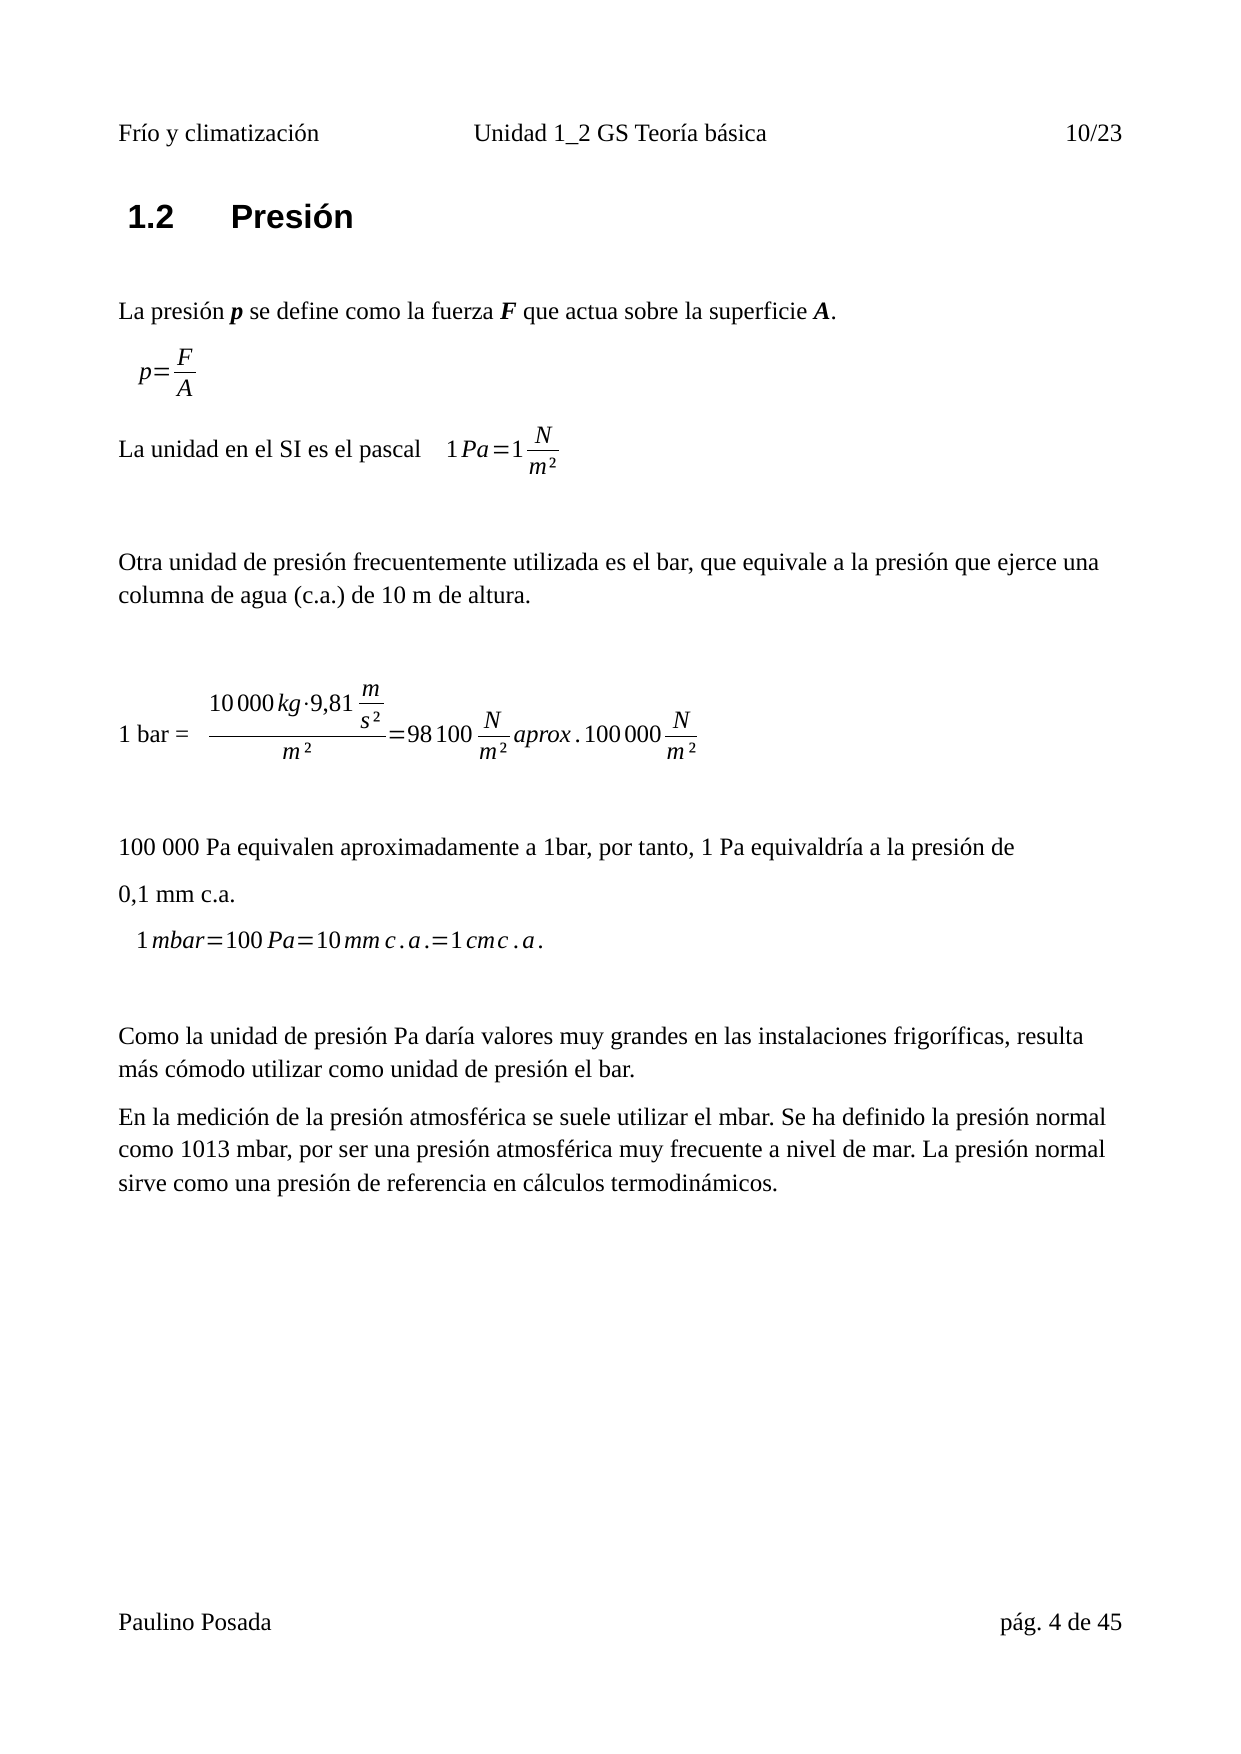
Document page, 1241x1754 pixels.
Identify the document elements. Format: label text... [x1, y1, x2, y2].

text Como la unidad de presión Pa daría valores muy grandes en las instalaciones frigoríficas, resulta más cómodo utilizar como unidad de presión el bar. [118, 1021, 1122, 1083]
text La presión p se define como la fuerza F que actua sobre la superficie A. [118, 296, 1122, 325]
text La unidad en el SI es el pascal [118, 421, 1122, 480]
text 100 000 Pa equivalen aproximadamente a 1bar, por tanto, 1 Pa equivaldría a la presión de [118, 832, 1122, 860]
text En la medición de la presión atmosférica se suele utilizar el mbar. Se ha definido la presión normal como 1013 mbar, por ser una presión atmosférica muy frecuente a nivel de mar. La presión normal sirve como una presión de referencia en cálculos termodinámicos. [118, 1102, 1122, 1196]
text 1 bar = [118, 675, 1122, 765]
subtitle Presión [118, 197, 1122, 236]
text 0,1 mm c.a. [118, 879, 1122, 908]
text Otra unidad de presión frecuentemente utilizada es el bar, que equivale a la presión que ejerce una columna de agua (c.a.) de 10 m de altura. [118, 547, 1122, 608]
